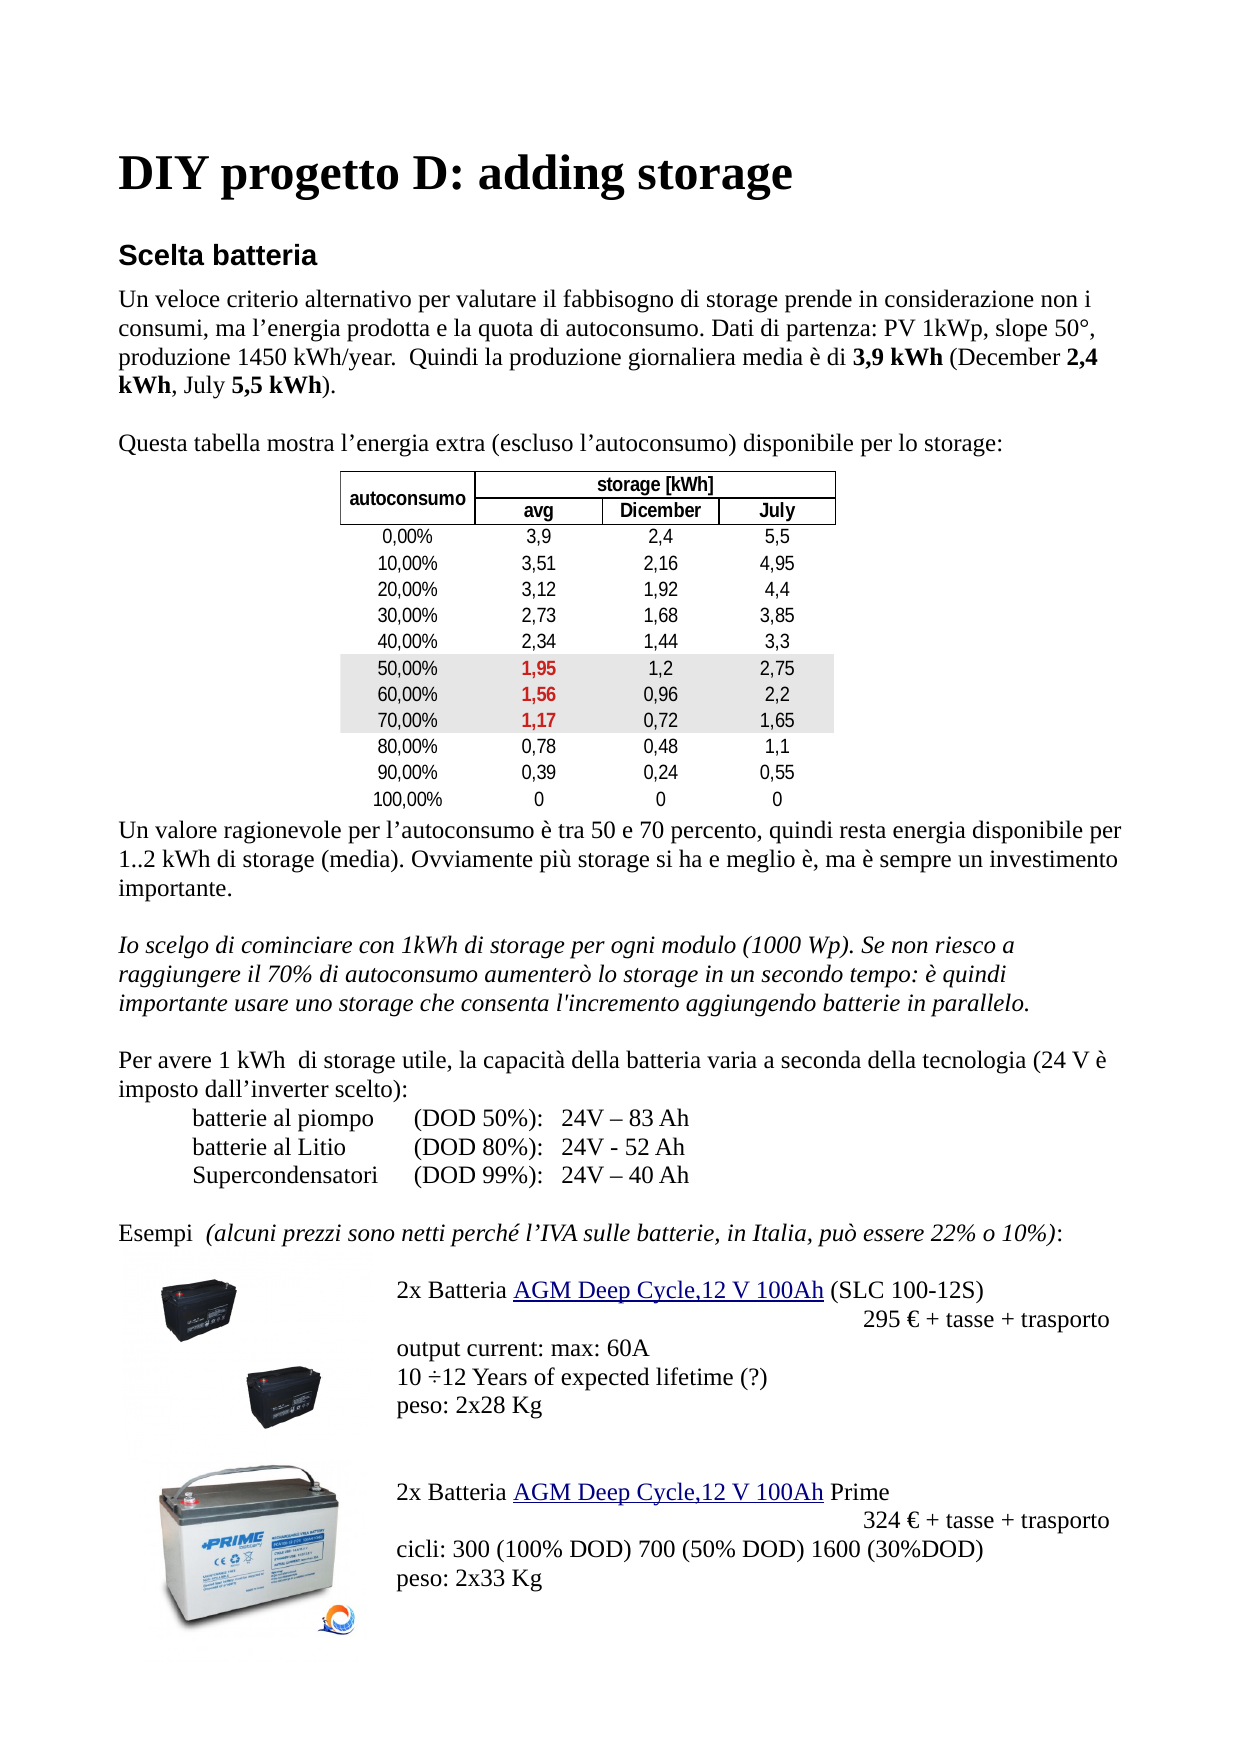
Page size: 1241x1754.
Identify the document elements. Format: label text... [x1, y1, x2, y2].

text [118, 1563, 136, 1592]
text peso: 2x28 Kg [373, 1390, 1122, 1419]
text cicli: 300 (100% DOD) 700 (50% DOD) 1600 (30%DOD) [367, 1534, 1122, 1563]
text Un valore ragionevole per l’autoconsumo è tra 50 e 70 percento, quindi resta energia disponibile per 1..2 kWh di storage (media). Ovviamente più storage si ha e meglio è, ma è sempre un investimento importante. [118, 457, 1122, 902]
text Un veloce criterio alternativo per valutare il fabbisogno di storage prende in considerazione non i consumi, ma l’energia prodotta e la quota di autoconsumo. Dati di partenza: PV 1kWp, slope 50°, produzione 1450 kWh/year. Quindi la produzione giornaliera media è di 3,9 kWh (December 2,4 kWh, July 5,5 kWh). [118, 284, 1122, 399]
text Per avere 1 kWh di storage utile, la capacità della batteria varia a seconda della tecnologia (24 V è imposto dall’inverter scelto): [118, 1045, 1122, 1103]
text batterie al piompo (DOD 50%): 24V – 83 Ah [118, 1103, 1122, 1132]
text 2x Batteria AGM Deep Cycle,12 V 100Ah (SLC 100-12S) [373, 1275, 1122, 1304]
text output current: max: 60A [373, 1333, 1122, 1362]
text peso: 2x33 Kg [367, 1563, 1122, 1592]
text batterie al Litio (DOD 80%): 24V - 52 Ah [118, 1132, 1122, 1160]
text 10 ÷12 Years of expected lifetime (?) [373, 1362, 1122, 1390]
text 2x Batteria AGM Deep Cycle,12 V 100Ah Prime [367, 1477, 1122, 1505]
text [118, 1505, 136, 1534]
text Supercondensatori (DOD 99%): 24V – 40 Ah [118, 1160, 1122, 1189]
text Esempi (alcuni prezzi sono netti perché l’IVA sulle batterie, in Italia, può essere 22% o 10%): [118, 1218, 1122, 1247]
text Io scelgo di cominciare con 1kWh di storage per ogni modulo (1000 Wp). Se non riesco a raggiungere il 70% di autoconsumo aumenterò lo storage in un secondo tempo: è quindi importante usare uno storage che consenta l'incremento aggiungendo batterie in parallelo. [118, 930, 1122, 1017]
subtitle DIY progetto D: adding storage [118, 143, 1122, 201]
picture [121, 1248, 373, 1670]
text Questa tabella mostra l’energia extra (escluso l’autoconsumo) disponibile per lo storage: [118, 428, 1122, 457]
text 295 € + tasse + trasporto [373, 1304, 1122, 1333]
subtitle Scelta batteria [118, 238, 1122, 272]
text 324 € + tasse + trasporto [367, 1505, 1122, 1534]
